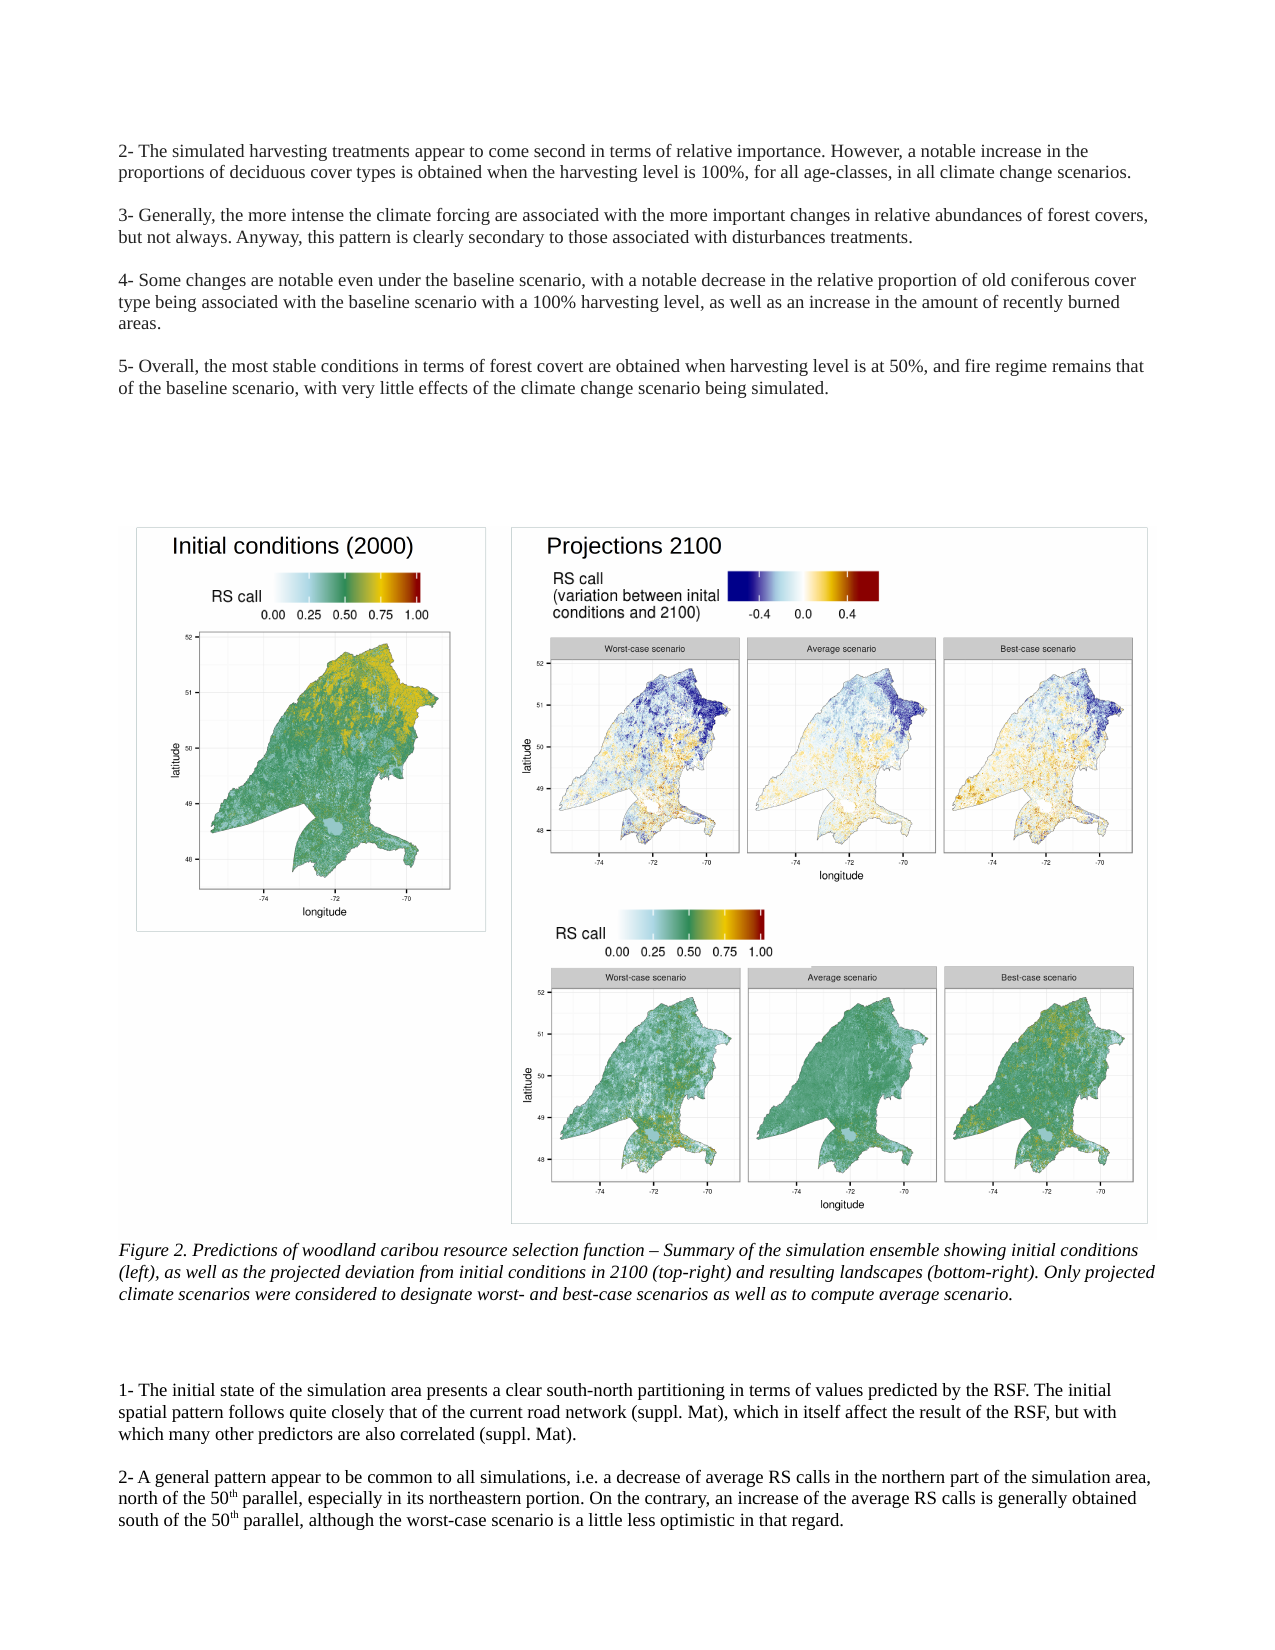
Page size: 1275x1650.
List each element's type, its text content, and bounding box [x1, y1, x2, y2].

text 2- The simulated harvesting treatments appear to come second in terms of relative importance. However, a notable increase in the proportions of deciduous cover types is obtained when the harvesting level is 100%, for all age-classes, in all climate change scenarios. [118, 140, 1157, 183]
text 4- Some changes are notable even under the baseline scenario, with a notable decrease in the relative proportion of old coniferous cover type being associated with the baseline scenario with a 100% harvesting level, as well as an increase in the amount of recently burned areas. [118, 269, 1157, 334]
text 5- Overall, the most stable conditions in terms of forest covert are obtained when harvesting level is at 50%, and fire regime remains that of the baseline scenario, with very little effects of the climate change scenario being simulated. [118, 355, 1157, 398]
text 2- A general pattern appear to be common to all simulations, i.e. a decrease of average RS calls in the northern part of the simulation area, north of the 50th parallel, especially in its northeastern portion. On the contrary, an increase of the average RS calls is generally obtained south of the 50th parallel, although the worst-case scenario is a little less optimistic in that regard. [118, 1466, 1157, 1530]
text 3- Generally, the more intense the climate forcing are associated with the more important changes in relative abundances of forest covers, but not always. Anyway, this pattern is clearly secondary to those associated with disturbances treatments. [118, 204, 1157, 247]
picture [118, 526, 1157, 1240]
text Figure 2. Predictions of woodland caribou resource selection function – Summary of the simulation ensemble showing initial conditions (left), as well as the projected deviation from initial conditions in 2100 (top-right) and resulting landscapes (bottom-right). Only projected climate scenarios were considered to designate worst- and best-case scenarios as well as to compute average scenario. [118, 1240, 1157, 1304]
text 1- The initial state of the simulation area presents a clear south-north partitioning in terms of values predicted by the RSF. The initial spatial pattern follows quite closely that of the current road network (suppl. Mat), which in itself affect the result of the RSF, but with which many other predictors are also correlated (suppl. Mat). [118, 1379, 1157, 1444]
